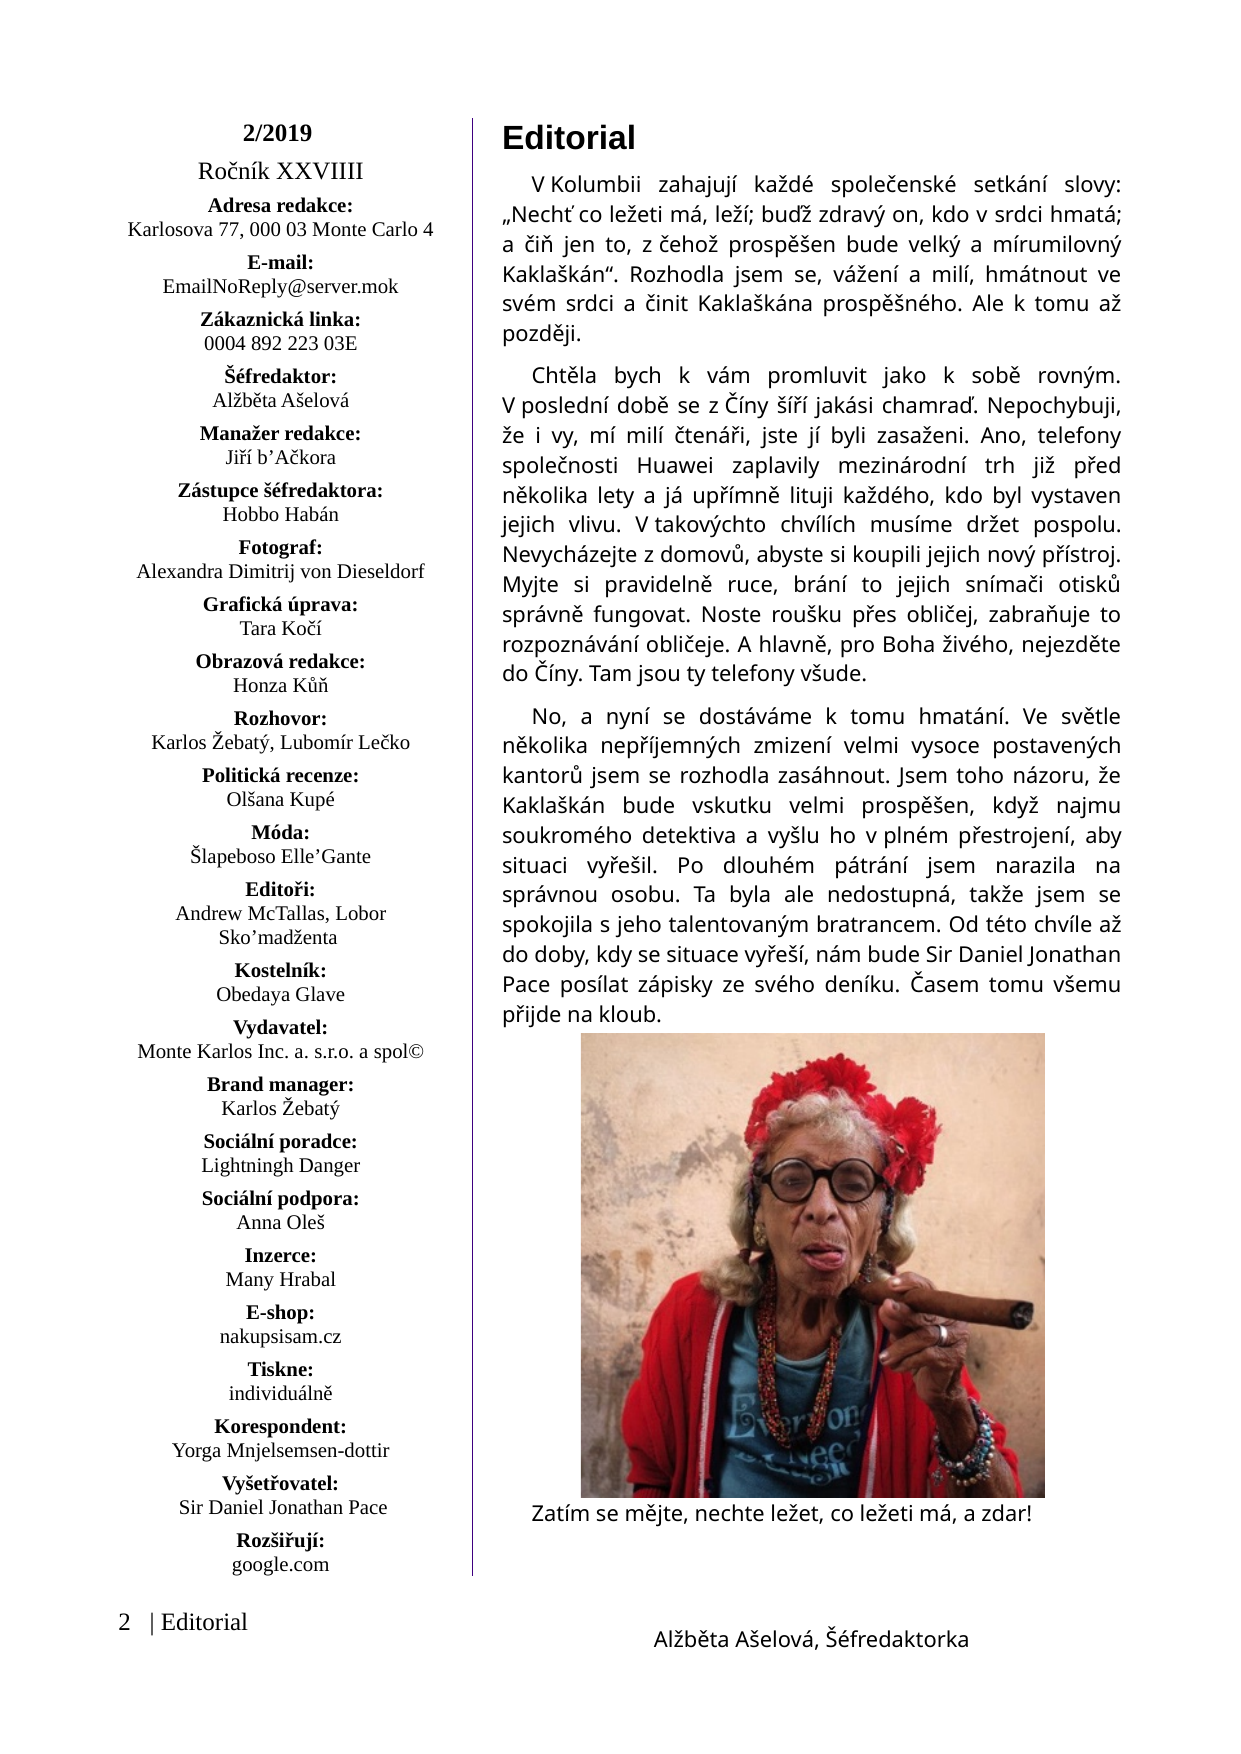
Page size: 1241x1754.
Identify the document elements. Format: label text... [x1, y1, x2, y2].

text Fotograf: Alexandra Dimitrij von Dieseldorf [118, 535, 443, 583]
text Inzerce: Many Hrabal [118, 1243, 443, 1291]
text Kostelník: Obedaya Glave [118, 958, 443, 1006]
text Rozhovor: Karlos Žebatý, Lubomír Lečko [118, 706, 443, 754]
text 2/2019 [118, 118, 443, 147]
text No, a nyní se dostáváme k tomu hmatání. Ve světle několika nepříjemných zmizení velmi vysoce postavených kantorů jsem se rozhodla zasáhnout. Jsem toho názoru, že Kaklaškán bude vskutku velmi prospěšen, když najmu soukromého detektiva a vyšlu ho v plném přestrojení, aby situaci vyřešil. Po dlouhém pátrání jsem narazila na správnou osobu. Ta byla ale nedostupná, takže jsem se spokojila s jeho talentovaným bratrancem. Od této chvíle až do doby, kdy se situace vyřeší, nám bude Sir Daniel Jonathan Pace posílat zápisky ze svého deníku. Časem tomu všemu přijde na kloub. [502, 701, 1122, 1028]
text Tiskne: individuálně [118, 1357, 443, 1405]
picture [580, 1033, 1045, 1498]
text Móda: Šlapeboso Elle’Gante [118, 820, 443, 868]
text Šéfredaktor: Alžběta Ašelová [118, 364, 443, 412]
subtitle Editorial [502, 118, 1122, 157]
text Zákaznická linka: 0004 892 223 03E [118, 307, 443, 355]
text Adresa redakce: Karlosova 77, 000 03 Monte Carlo 4 [118, 193, 443, 241]
text Chtěla bych k vám promluvit jako k sobě rovným. V poslední době se z Číny šíří jakási chamraď. Nepochybuji, že i vy, mí milí čtenáři, jste jí byli zasaženi. Ano, telefony společnosti Huawei zaplavily mezinárodní trh již před několika lety a já upřímně lituji každého, kdo byl vystaven jejich vlivu. V takovýchto chvílích musíme držet pospolu. Nevycházejte z domovů, abyste si koupili jejich nový přístroj. Myjte si pravidelně ruce, brání to jejich snímači otisků správně fungovat. Noste roušku přes obličej, zabraňuje to rozpoznávání obličeje. A hlavně, pro Boha živého, nejezděte do Číny. Tam jsou ty telefony všude. [502, 360, 1122, 688]
text Ročník XXVIIII [118, 156, 443, 184]
text Zástupce šéfredaktora: Hobbo Habán [118, 478, 443, 526]
text Vydavatel: Monte Karlos Inc. a. s.r.o. a spol© [118, 1015, 443, 1063]
text Zatím se mějte, nechte ležet, co ležeti má, a zdar! [502, 1041, 1122, 1527]
text V Kolumbii zahajují každé společenské setkání slovy: „Nechť co ležeti má, leží; buďž zdravý on, kdo v srdci hmatá; a čiň jen to, z čehož prospěšen bude velký a mírumilovný Kaklaškán“. Rozhodla jsem se, vážení a milí, hmátnout ve svém srdci a činit Kaklaškána prospěšného. Ale k tomu až později. [502, 169, 1122, 348]
text Manažer redakce: Jiří b’Ačkora [118, 421, 443, 469]
text E-mail: EmailNoReply@server.mok [118, 250, 443, 298]
text Obrazová redakce: Honza Kůň [118, 649, 443, 697]
text Brand manager: Karlos Žebatý [118, 1072, 443, 1120]
text E-shop: nakupsisam.cz [118, 1300, 443, 1348]
text Sociální poradce: Lightningh Danger [118, 1129, 443, 1177]
text Rozšiřují: google.com [118, 1528, 443, 1576]
text Vyšetřovatel: Sir Daniel Jonathan Pace [118, 1471, 443, 1519]
text Politická recenze: Olšana Kupé [118, 763, 443, 811]
text Grafická úprava: Tara Kočí [118, 592, 443, 640]
text Korespondent: Yorga Mnjelsemsen-dottir [118, 1414, 443, 1462]
text Editoři: Andrew McTallas, Lobor Sko’madženta [118, 877, 443, 949]
text Sociální podpora: Anna Oleš [118, 1186, 443, 1234]
